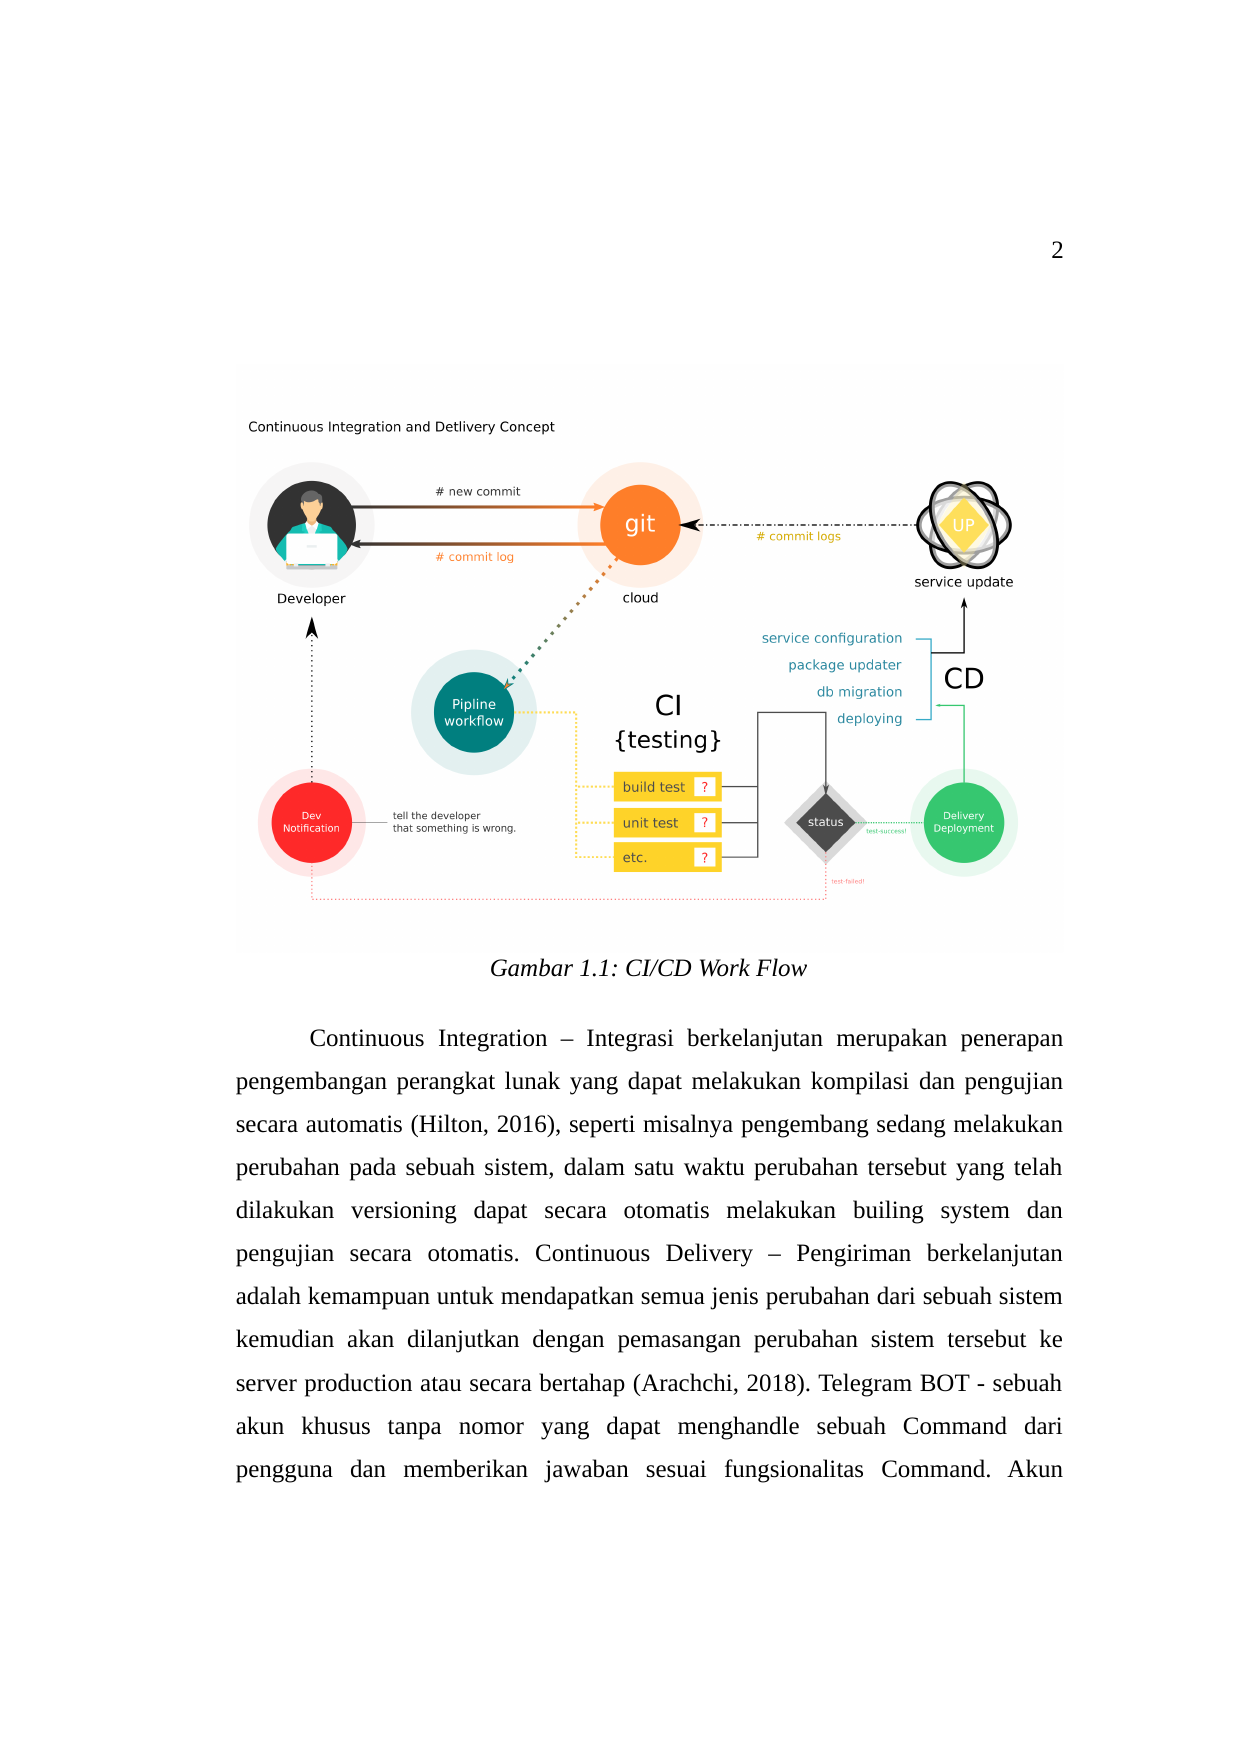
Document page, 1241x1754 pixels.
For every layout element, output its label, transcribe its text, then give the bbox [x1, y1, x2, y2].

text Continuous Integration – Integrasi berkelanjutan merupakan penerapan pengembangan perangkat lunak yang dapat melakukan kompilasi dan pengujian secara automatis (Hilton, 2016), seperti misalnya pengembang sedang melakukan perubahan pada sebuah sistem, dalam satu waktu perubahan tersebut yang telah dilakukan versioning dapat secara otomatis melakukan builing system dan pengujian secara otomatis. Continuous Delivery – Pengiriman berkelanjutan adalah kemampuan untuk mendapatkan semua jenis perubahan dari sebuah sistem kemudian akan dilanjutkan dengan pemasangan perubahan sistem tersebut ke server production atau secara bertahap (Arachchi, 2018). Telegram BOT - sebuah akun khusus tanpa nomor yang dapat menghandle sebuah Command dari pengguna dan memberikan jawaban sesuai fungsionalitas Command. Akun [236, 1023, 1063, 1483]
picture [235, 364, 1064, 953]
text Gambar 1.1: CI/CD Work Flow [236, 953, 1063, 981]
